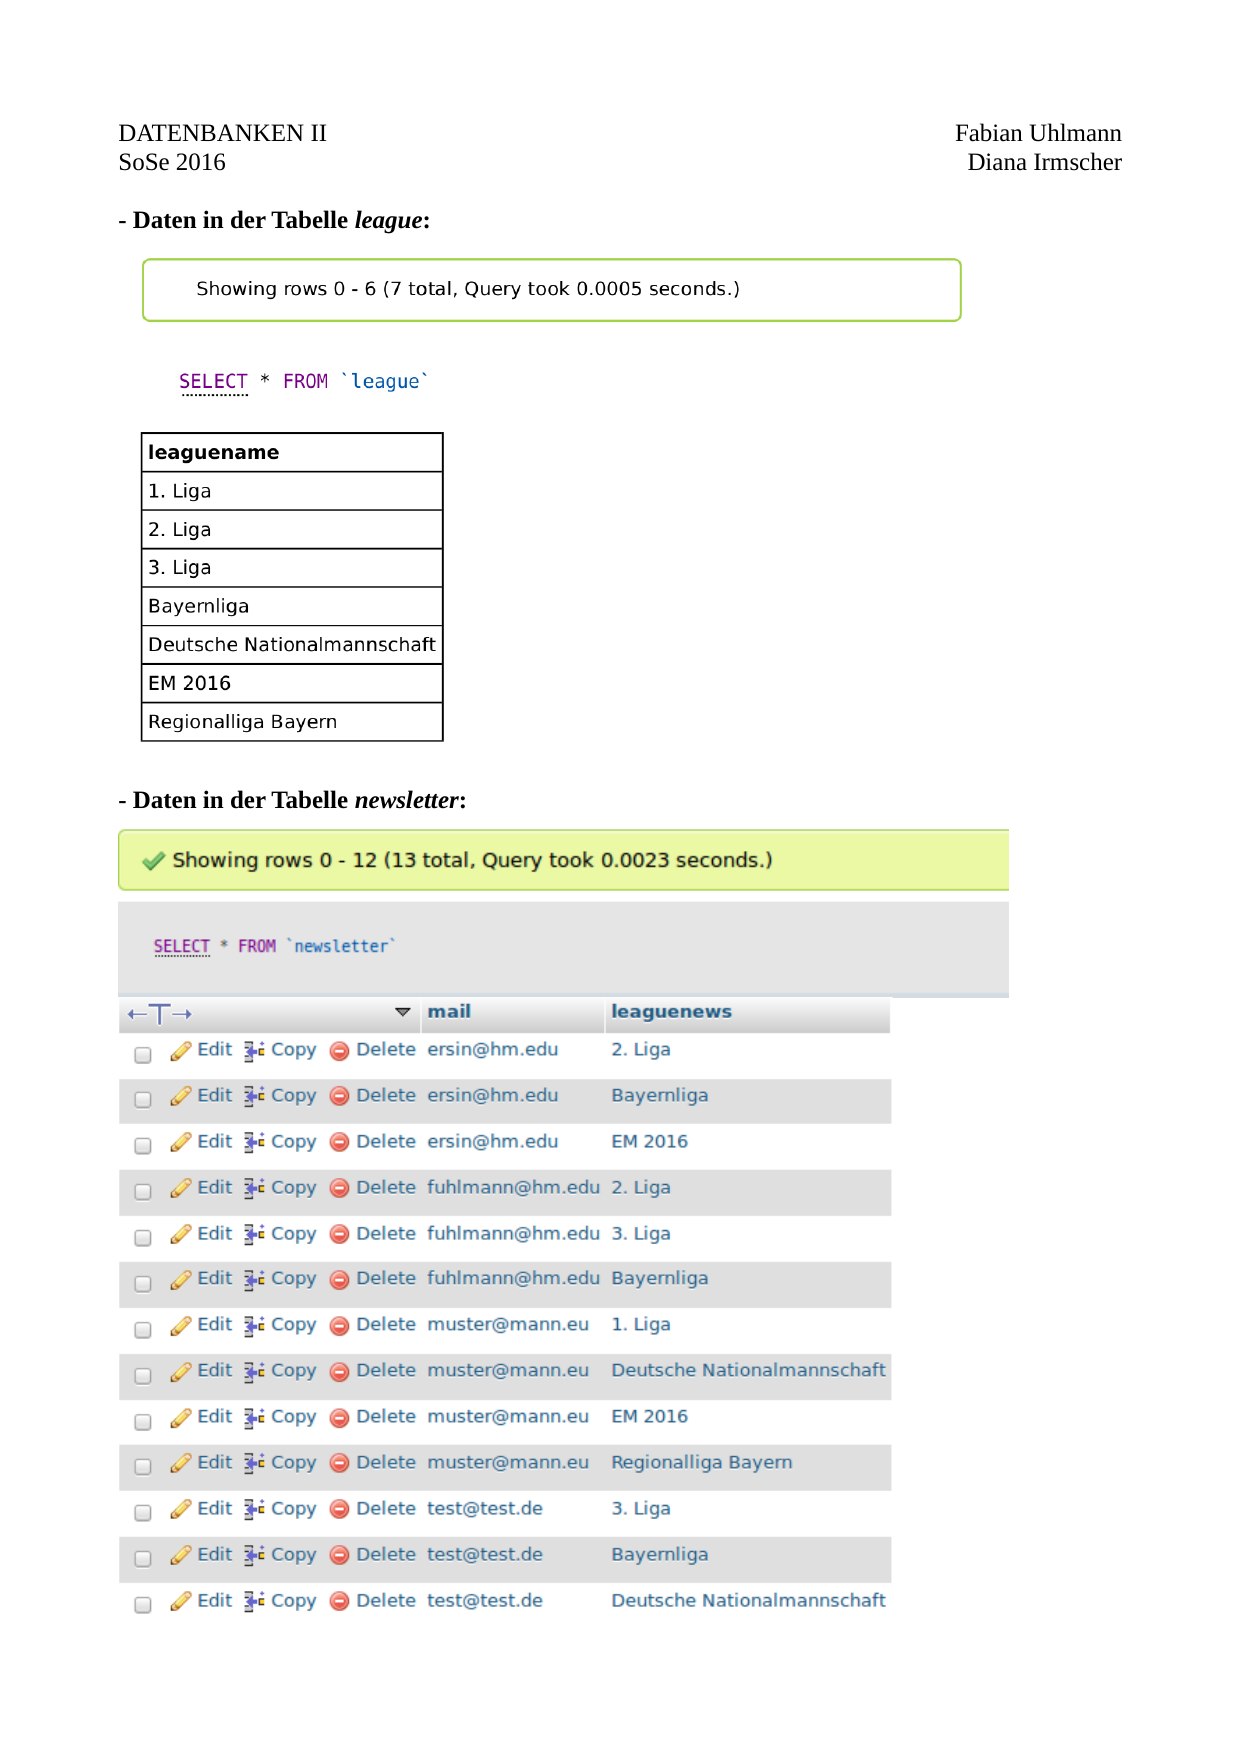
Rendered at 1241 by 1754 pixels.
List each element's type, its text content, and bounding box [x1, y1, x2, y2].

text - Daten in der Tabelle league: [118, 205, 1122, 234]
picture [118, 248, 1123, 756]
text - Daten in der Tabelle newsletter: [118, 785, 1122, 813]
picture [118, 828, 1009, 1618]
